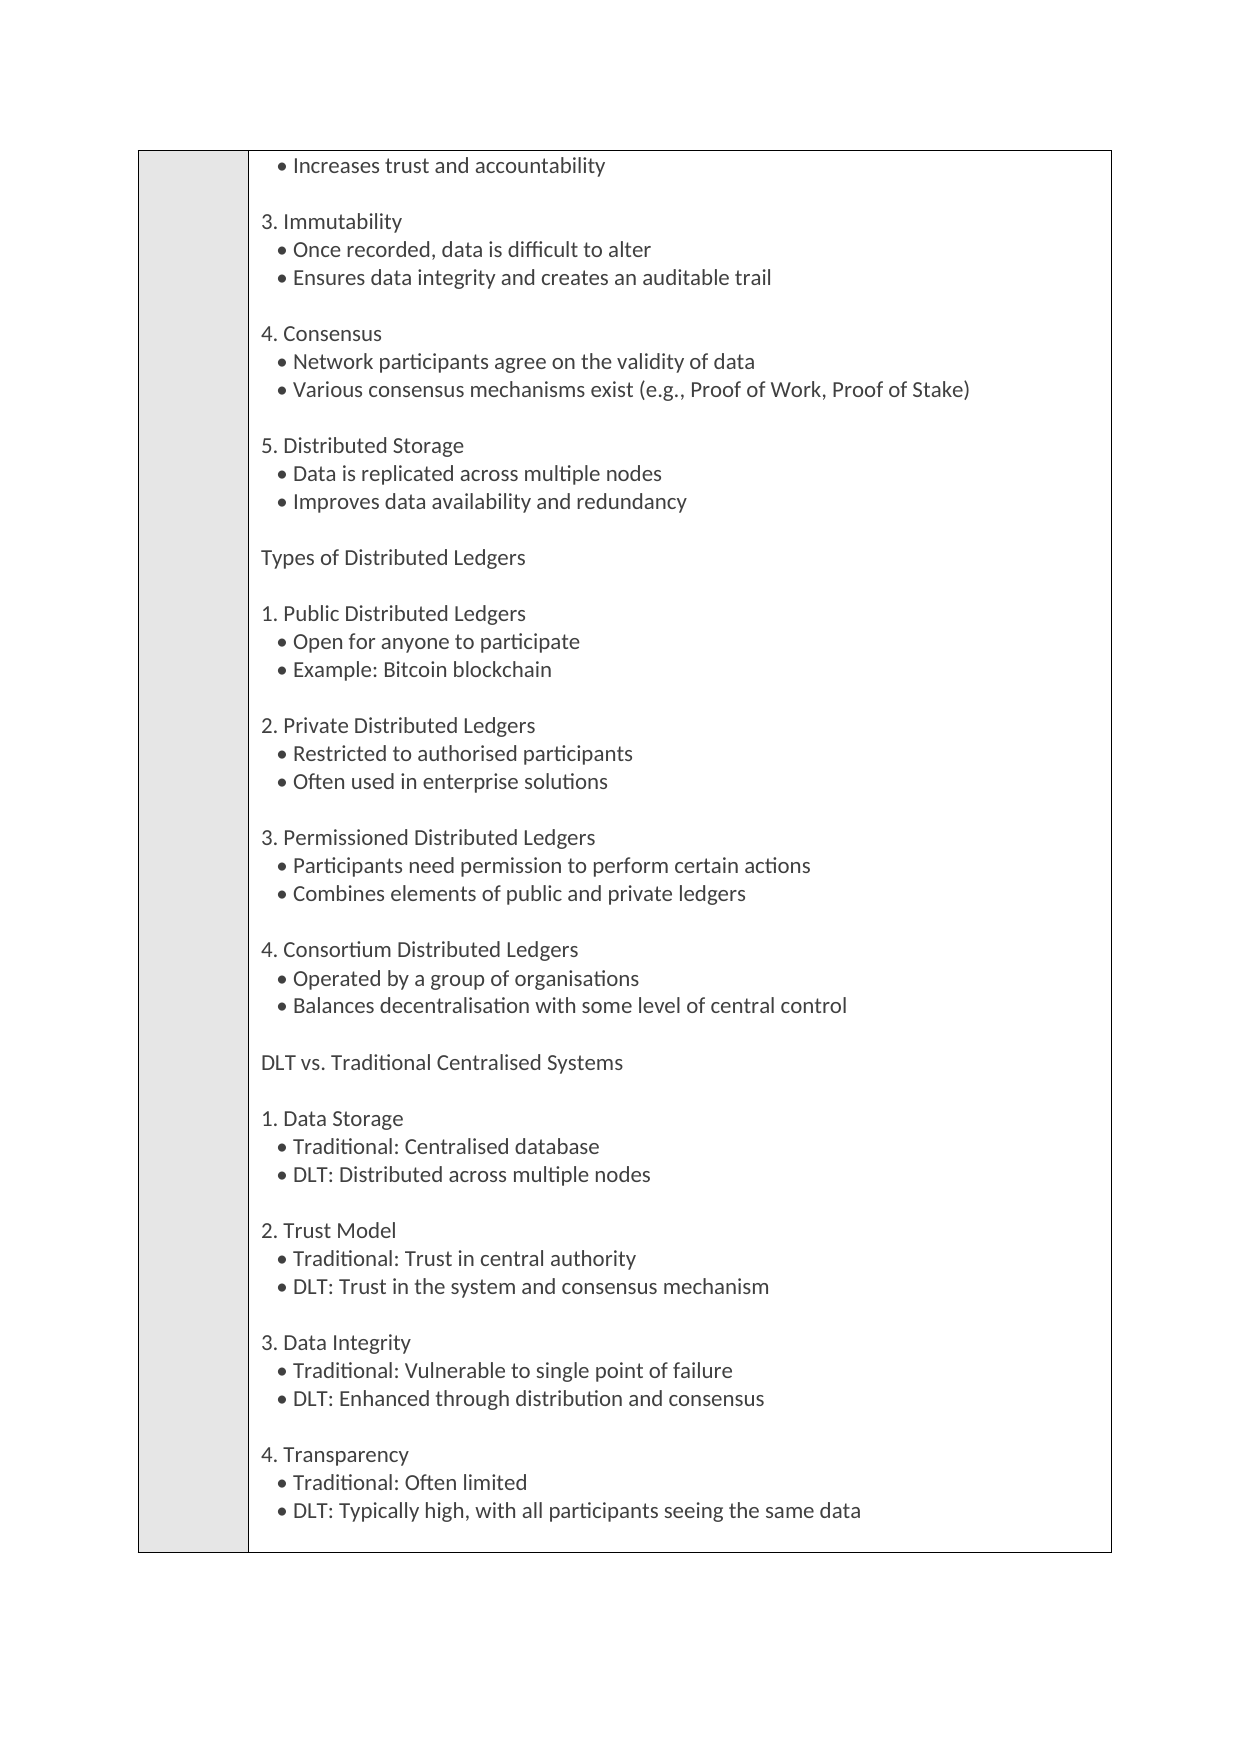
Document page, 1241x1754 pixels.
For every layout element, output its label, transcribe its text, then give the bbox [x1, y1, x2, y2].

table_cell [139, 151, 248, 1552]
table_cell • Increases trust and accountability 3. Immutability • Once recorded, data is difficult to alter • Ensures data integrity and creates an auditable trail 4. Consensus • Network participants agree on the validity of data • Various consensus mechanisms exist (e.g., Proof of Work, Proof of Stake) 5. Distributed Storage • Data is replicated across multiple nodes • Improves data availability and redundancy Types of Distributed Ledgers 1. Public Distributed Ledgers • Open for anyone to participate • Example: Bitcoin blockchain 2. Private Distributed Ledgers • Restricted to authorised participants • Often used in enterprise solutions 3. Permissioned Distributed Ledgers • Participants need permission to perform certain actions • Combines elements of public and private ledgers 4. Consortium Distributed Ledgers • Operated by a group of organisations • Balances decentralisation with some level of central control DLT vs. Traditional Centralised Systems 1. Data Storage • Traditional: Centralised database • DLT: Distributed across multiple nodes 2. Trust Model • Traditional: Trust in central authority • DLT: Trust in the system and consensus mechanism 3. Data Integrity • Traditional: Vulnerable to single point of failure • DLT: Enhanced through distribution and consensus 4. Transparency • Traditional: Often limited • DLT: Typically high, with all participants seeing the same data [249, 151, 1111, 1552]
